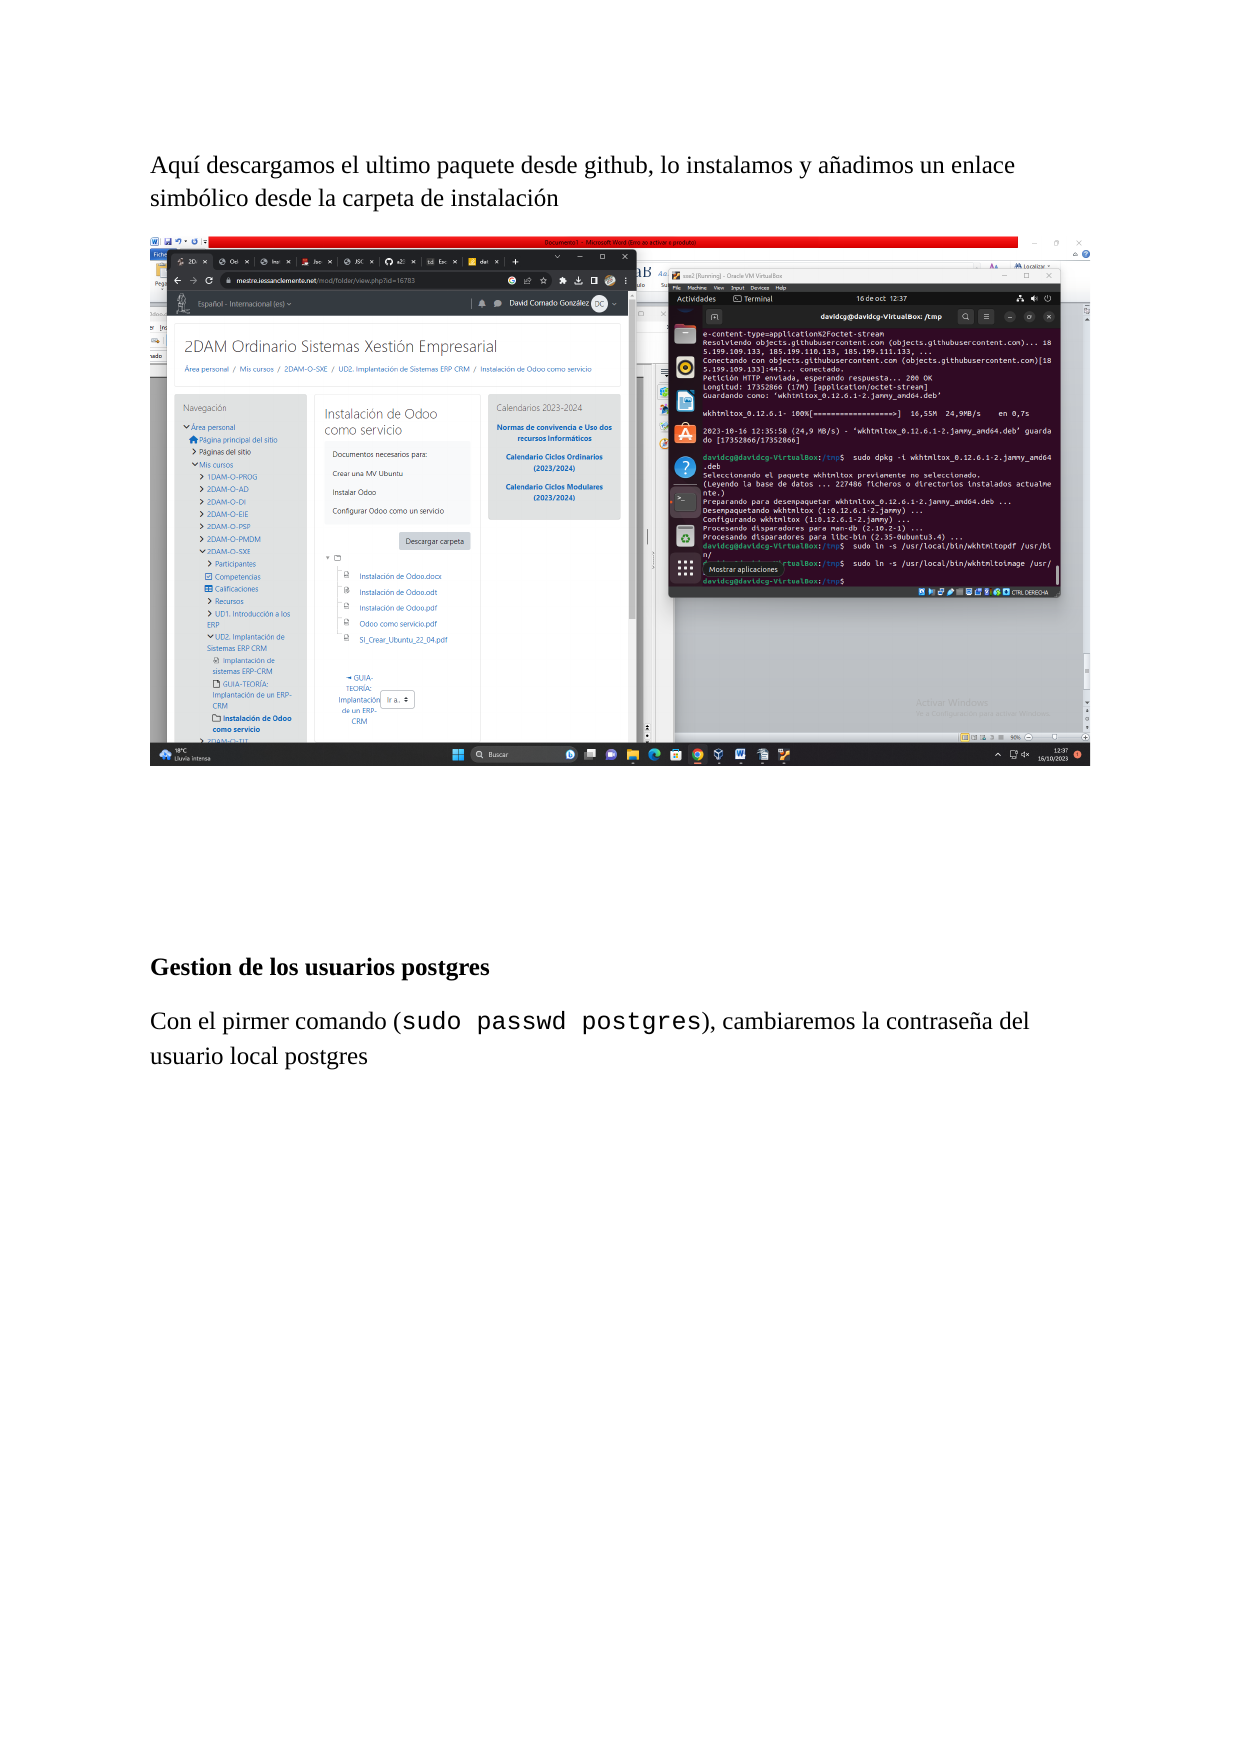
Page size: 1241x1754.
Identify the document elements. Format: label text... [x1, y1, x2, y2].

text Con el pirmer comando (sudo passwd postgres), cambiaremos la contraseña del usuario local postgres [150, 1006, 1090, 1070]
text Gestion de los usuarios postgres [150, 952, 1090, 981]
text Aquí descargamos el ultimo paquete desde github, lo instalamos y añadimos un enlace simbólico desde la carpeta de instalación [150, 150, 1090, 212]
picture [150, 236, 1091, 766]
